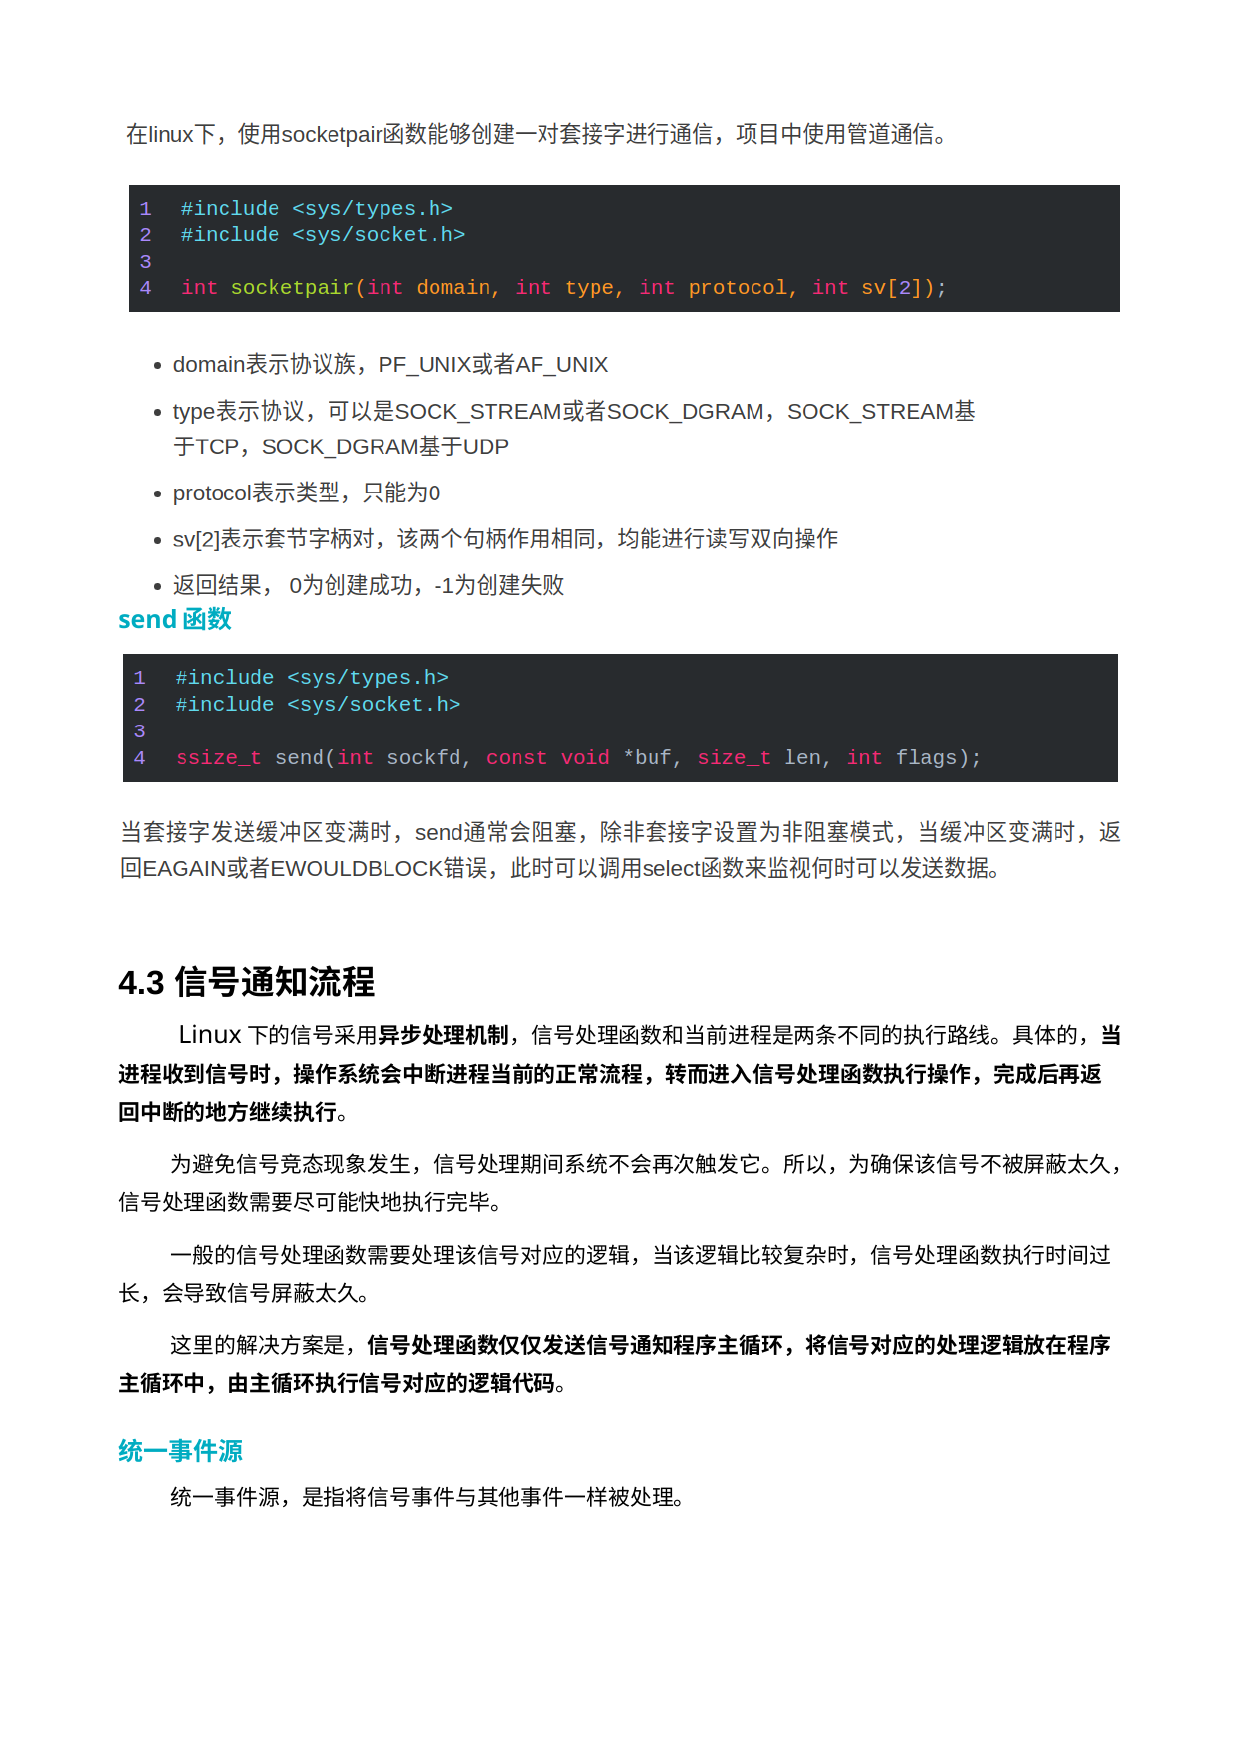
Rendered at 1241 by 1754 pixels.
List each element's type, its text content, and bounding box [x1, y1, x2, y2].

text 这里的解决方案是，信号处理函数仅仅发送信号通知程序主循环，将信号对应的处理逻辑放在程序主循环中，由主循环执行信号对应的逻辑代码。 [118, 1328, 1122, 1398]
picture [118, 648, 1123, 884]
text 统一事件源，是指将信号事件与其他事件一样被处理。 [118, 1480, 1122, 1511]
subtitle send函数 [118, 600, 1122, 636]
text Linux下的信号采用异步处理机制，信号处理函数和当前进程是两条不同的执行路线。具体的，当进程收到信号时，操作系统会中断进程当前的正常流程，转而进入信号处理函数执行操作，完成后再返回中断的地方继续执行。 [118, 1016, 1122, 1126]
subtitle 统一事件源 [118, 1431, 1122, 1467]
picture [118, 118, 1123, 600]
subtitle 4.3 信号通知流程 [118, 955, 1122, 1004]
text 一般的信号处理函数需要处理该信号对应的逻辑，当该逻辑比较复杂时，信号处理函数执行时间过长，会导致信号屏蔽太久。 [118, 1238, 1122, 1307]
text 为避免信号竞态现象发生，信号处理期间系统不会再次触发它。所以，为确保该信号不被屏蔽太久，信号处理函数需要尽可能快地执行完毕。 [118, 1147, 1122, 1217]
